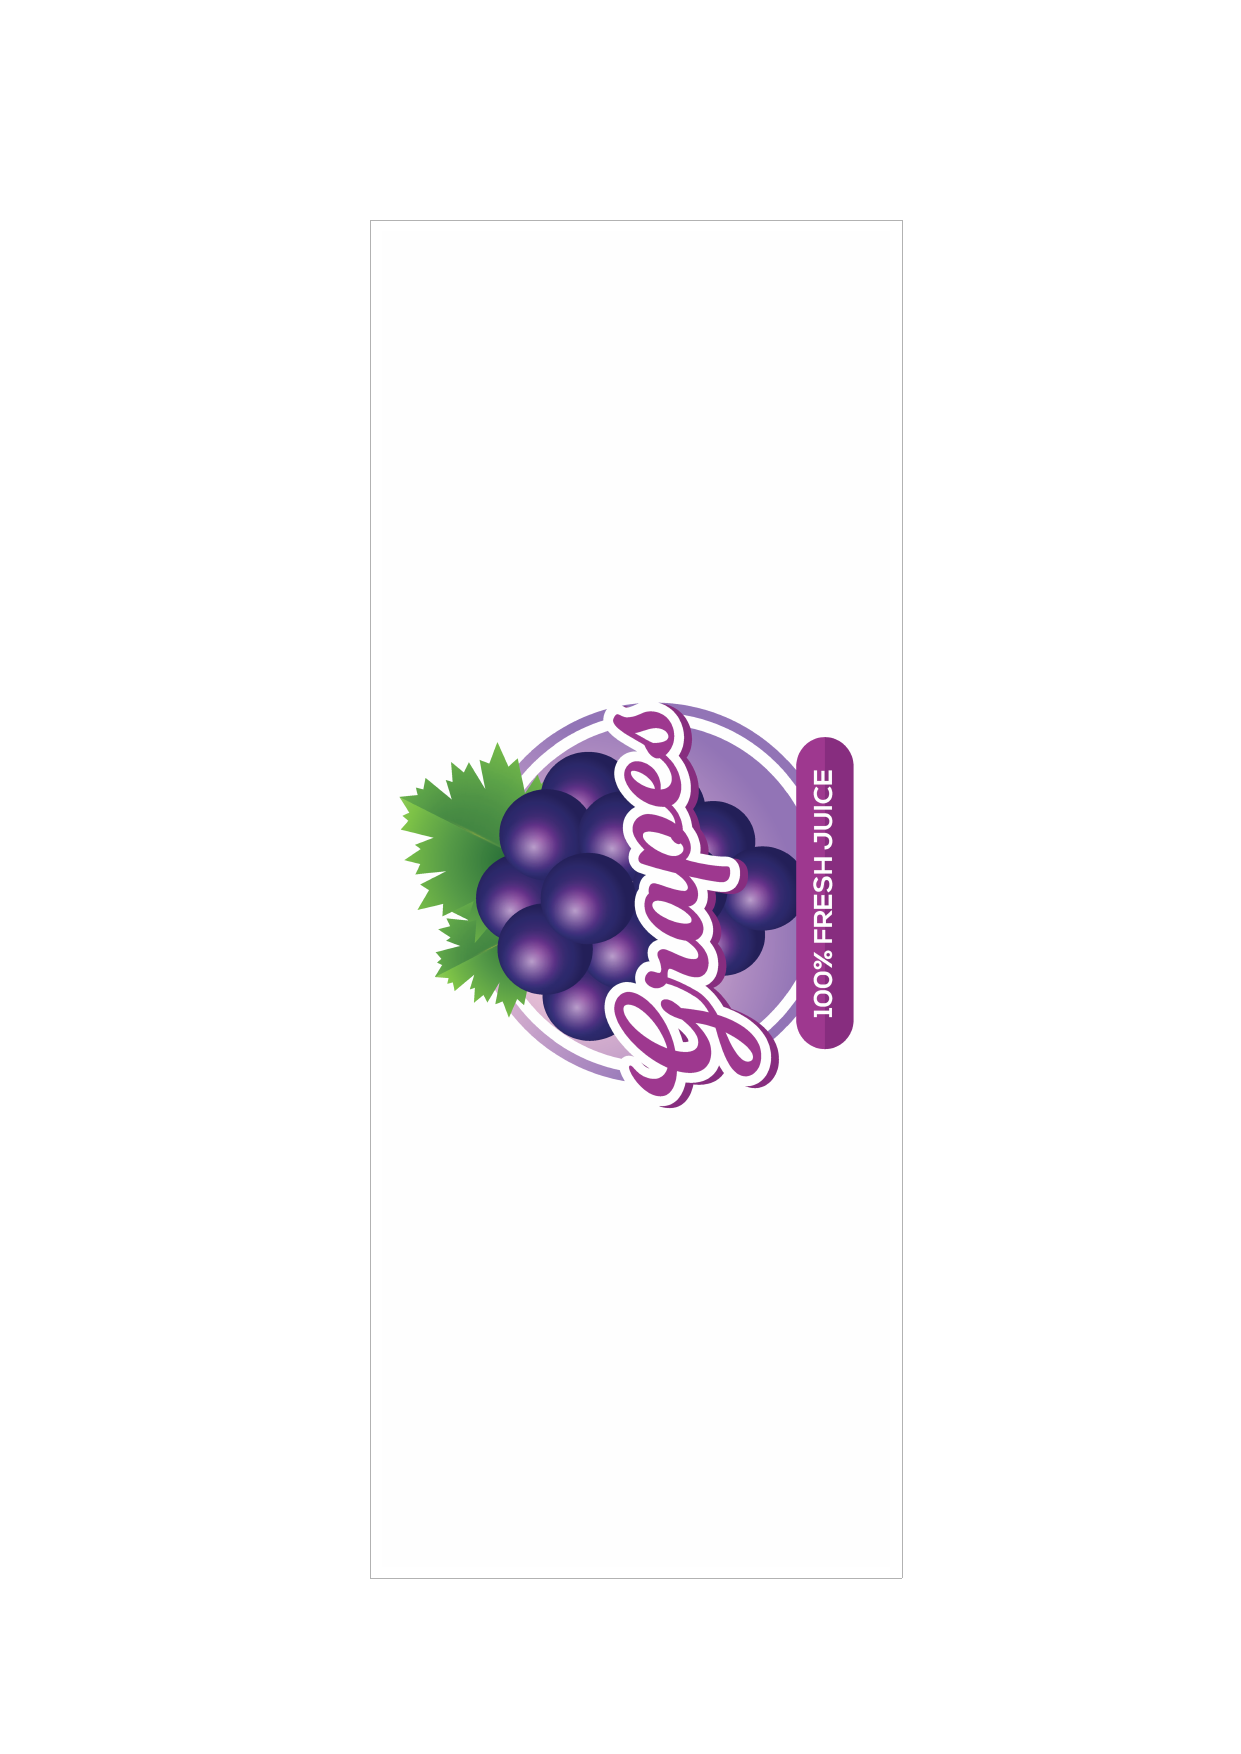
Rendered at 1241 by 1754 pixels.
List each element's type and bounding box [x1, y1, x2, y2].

picture [382, 231, 890, 1567]
